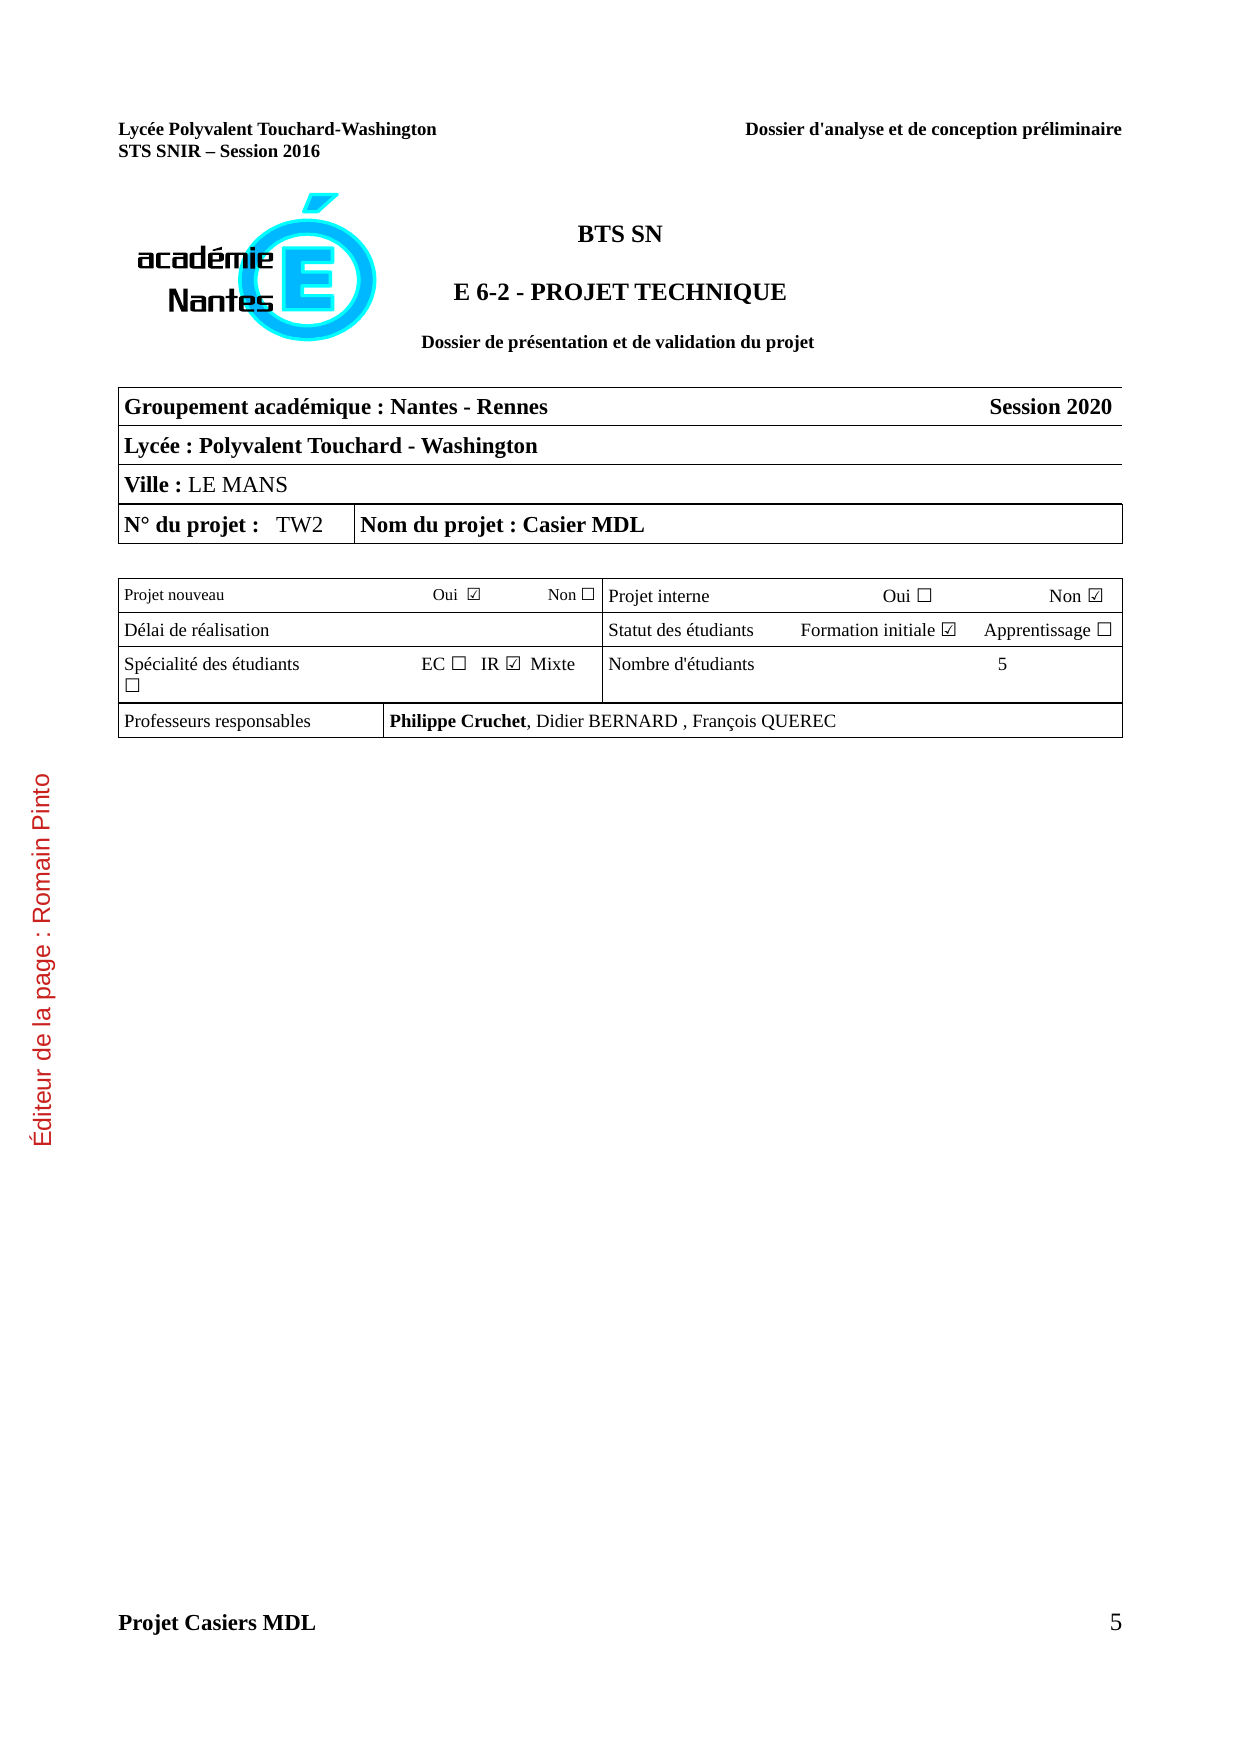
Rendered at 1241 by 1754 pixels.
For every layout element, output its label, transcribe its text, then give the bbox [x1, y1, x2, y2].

table_header Projet nouveau Oui ☑ Non ☐ [119, 579, 602, 612]
text [275, 236, 340, 248]
text [305, 277, 356, 306]
text [258, 277, 281, 306]
table_header Philippe Cruchet, Didier BERNARD , François QUEREC [384, 704, 1122, 737]
table_header N° du projet : TW2 [119, 505, 354, 543]
table_cell Délai de réalisation [119, 613, 602, 646]
table_header Nom du projet : Casier MDL [355, 505, 1122, 543]
table_cell Spécialité des étudiants EC ☐ IR ☑ Mixte ☐ [119, 647, 602, 702]
text BTS SN [322, 219, 1122, 248]
text Dossier de présentation et de validation du projet [118, 331, 1122, 352]
table_cell Nombre d'étudiants 5 [603, 647, 1122, 702]
table_cell Statut des étudiants Formation initiale ☑ Apprentissage ☐ [603, 613, 1122, 646]
text [118, 277, 240, 306]
table_cell Ville : LE MANS [119, 465, 1122, 503]
table_header Projet interne Oui ☐ Non ☑ [603, 579, 1122, 612]
table_header Professeurs responsables [119, 704, 383, 737]
text E 6-2 - PROJET TECHNIQUE [371, 277, 1122, 306]
table_header Groupement académique : Nantes - Rennes Session 2020 [119, 388, 1122, 425]
text [118, 219, 292, 248]
table_cell Lycée : Polyvalent Touchard - Washington [119, 426, 1122, 464]
